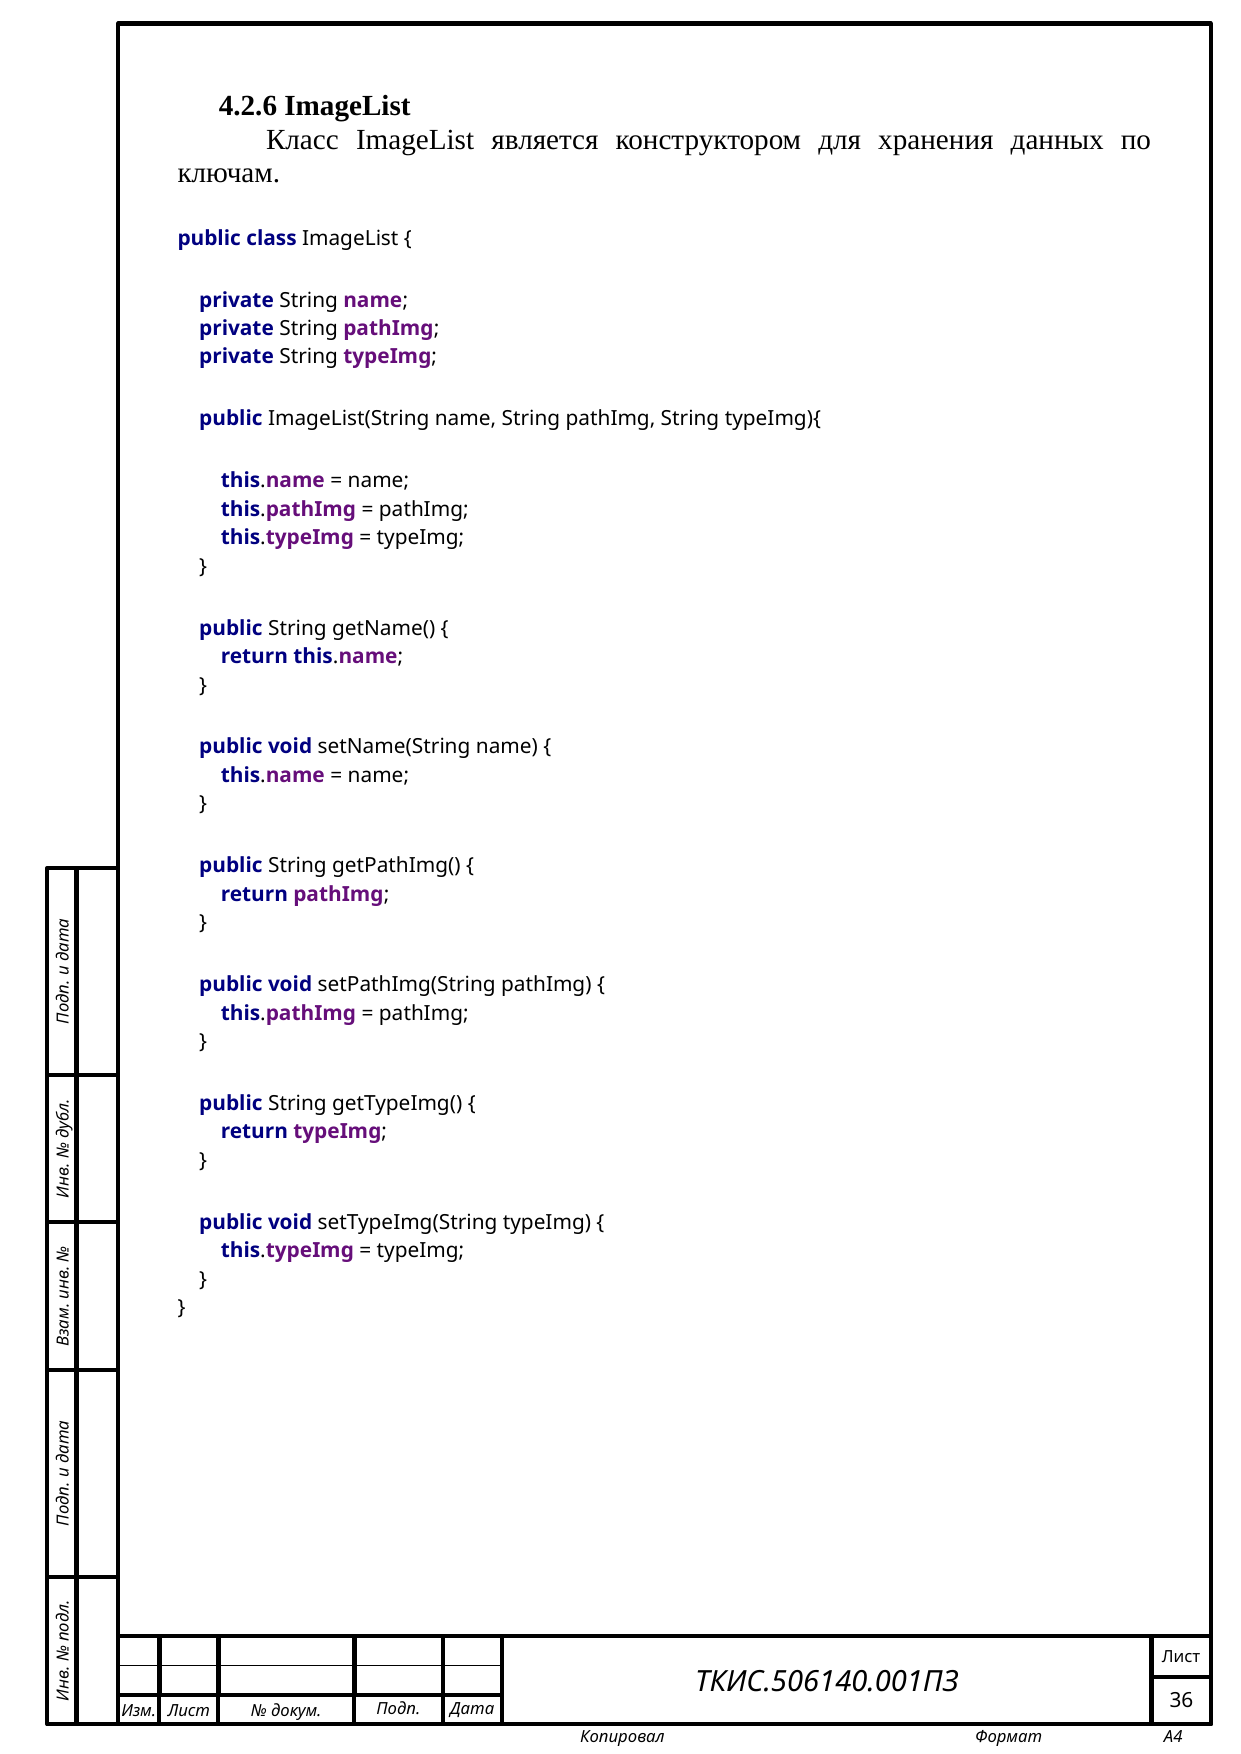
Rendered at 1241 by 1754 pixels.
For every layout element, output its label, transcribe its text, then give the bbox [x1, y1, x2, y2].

text Класс ImageList является конструктором для хранения данных по ключам. [177, 122, 1152, 189]
subtitle ImageList [218, 88, 1152, 122]
